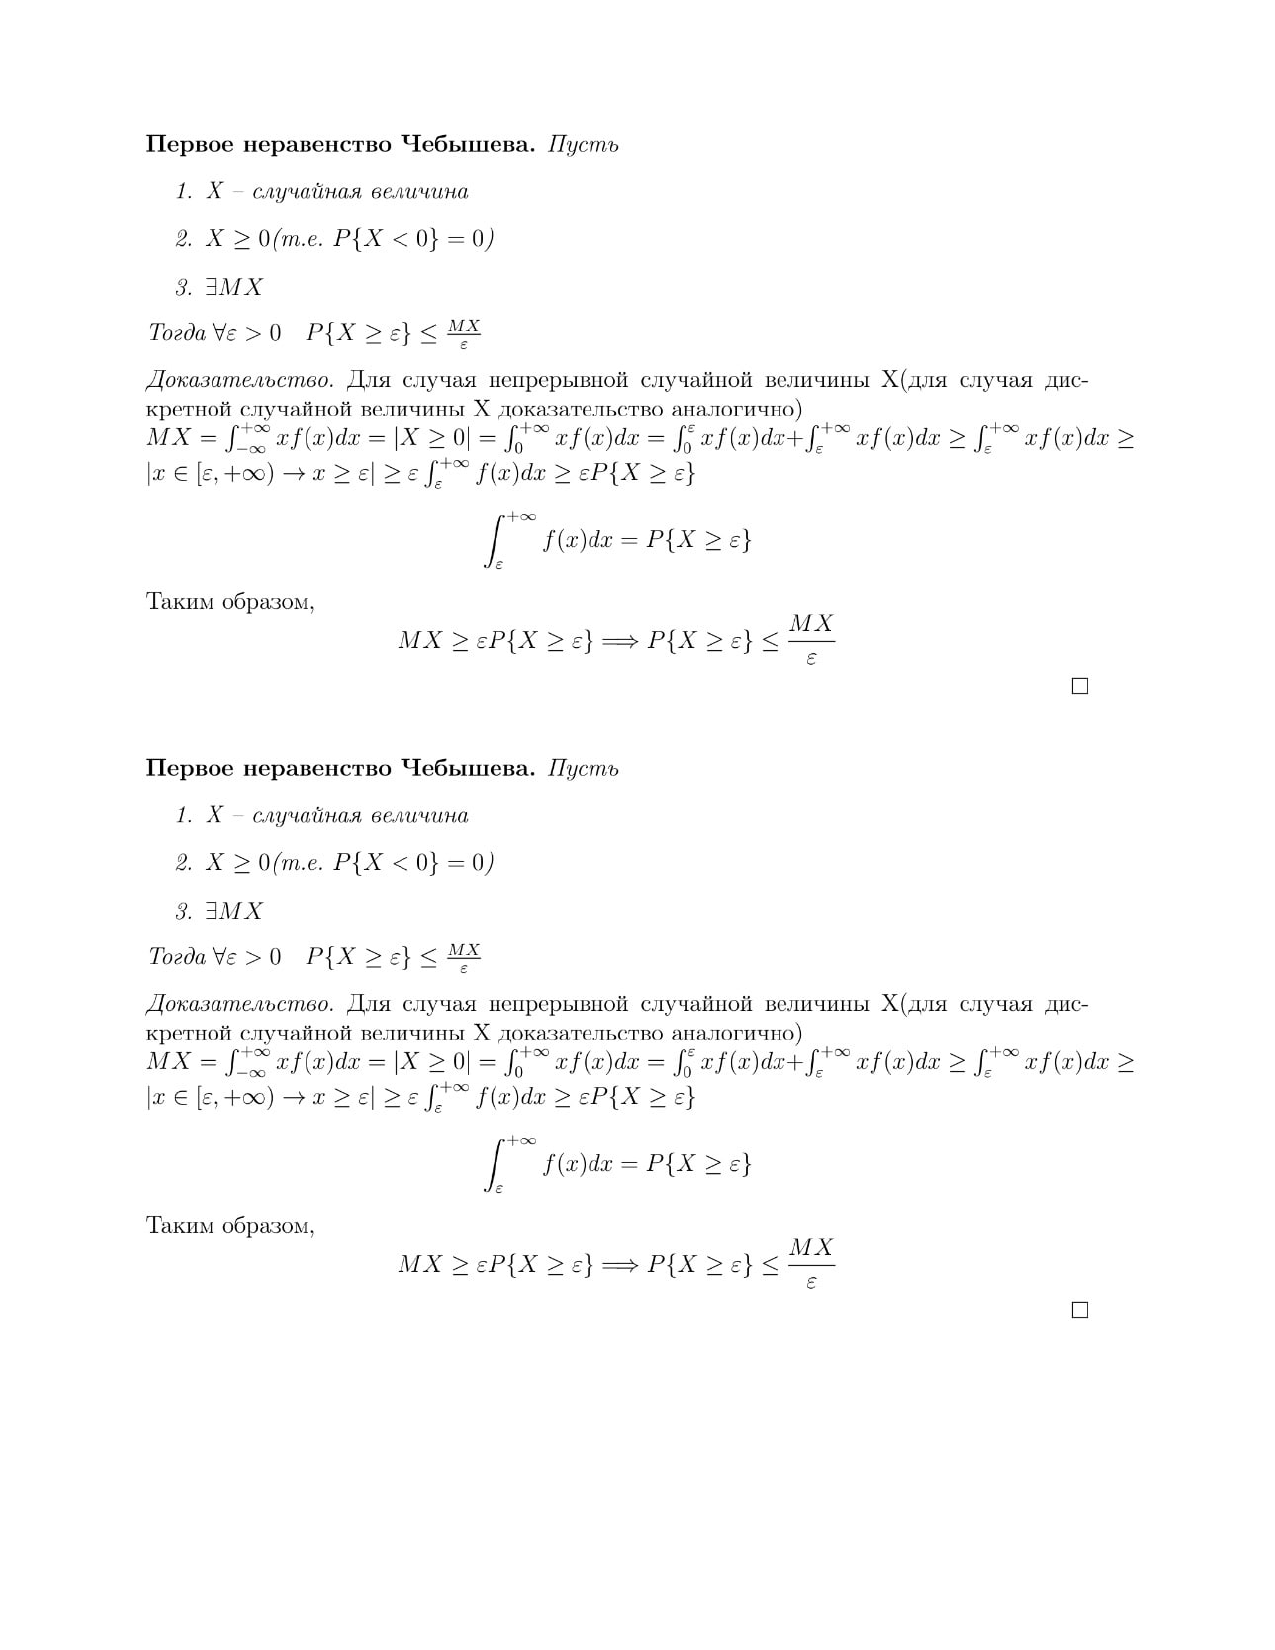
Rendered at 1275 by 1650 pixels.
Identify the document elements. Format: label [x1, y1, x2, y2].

picture [118, 118, 1157, 714]
picture [118, 742, 1157, 1338]
